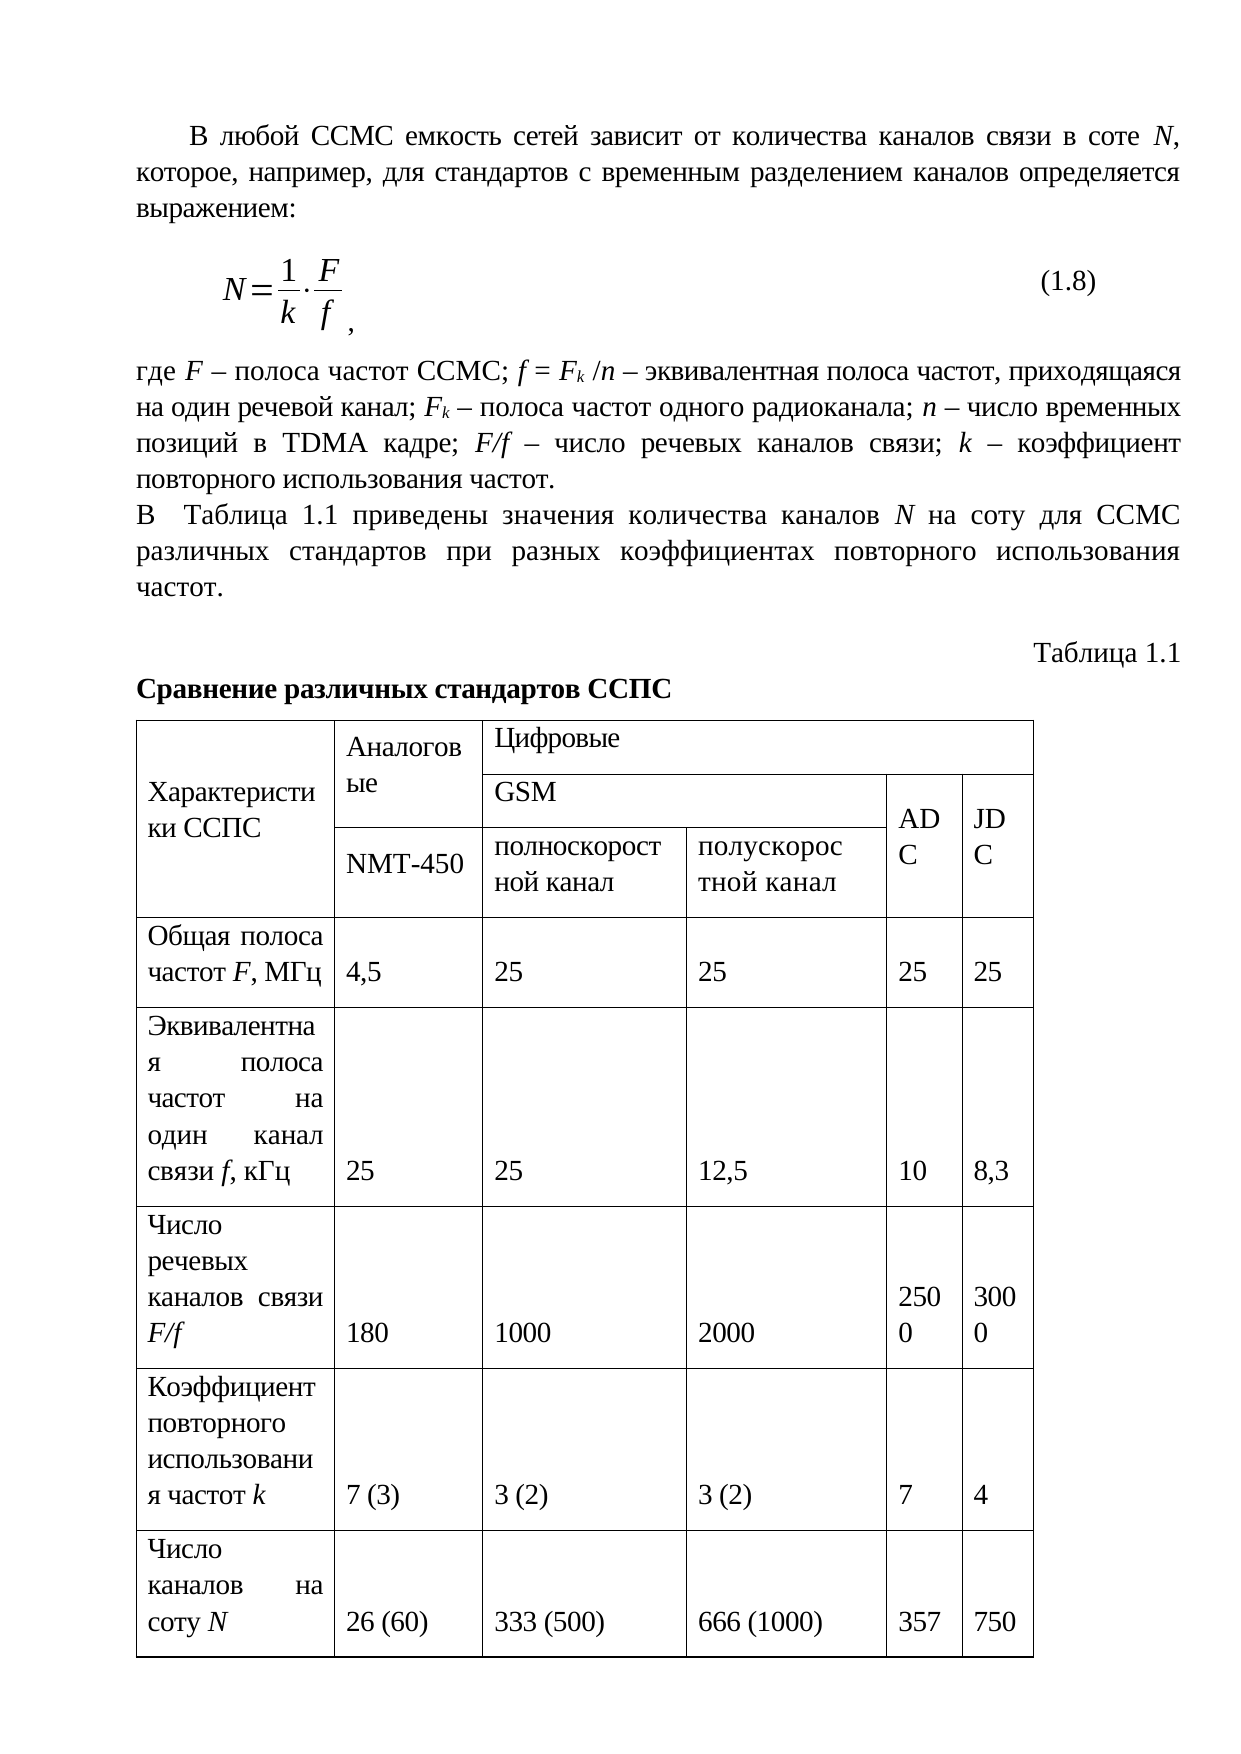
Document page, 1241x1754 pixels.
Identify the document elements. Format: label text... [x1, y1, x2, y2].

table_cell NMT-450 [335, 828, 482, 917]
table_cell 1000 [483, 1207, 686, 1368]
table_cell 25 [335, 1008, 482, 1206]
table_header Характеристики ССПС [137, 721, 334, 917]
table_cell Общая полоса частот F, МГц [137, 918, 334, 1007]
table_cell 25 [483, 1008, 686, 1206]
table_header Аналоговые [335, 721, 482, 827]
table_cell полускоростной канал [687, 828, 886, 917]
table_cell 7 [887, 1369, 962, 1530]
table_cell Эквивалентная полоса частот на один канал связи f, кГц [137, 1008, 334, 1206]
table_cell Число речевых каналов связи F/f [137, 1207, 334, 1368]
table_header Цифровые [483, 721, 1033, 773]
table_cell ADC [887, 775, 962, 917]
table_cell 666 (1000) [687, 1531, 886, 1656]
table_cell 7 (3) [335, 1369, 482, 1530]
table_cell Число каналов на соту N [137, 1531, 334, 1656]
table_cell 3000 [963, 1207, 1033, 1368]
table_cell 750 [963, 1531, 1033, 1656]
table_cell 25 [887, 918, 962, 1007]
table_cell 2500 [887, 1207, 962, 1368]
text В любой ССМС емкость сетей зависит от количества каналов связи в соте N, которое, например, для стандартов с временным разделением каналов определяется выражением: [136, 118, 1180, 224]
table_cell 4,5 [335, 918, 482, 1007]
table_cell 3 (2) [483, 1369, 686, 1530]
table_cell 26 (60) [335, 1531, 482, 1656]
table_cell 180 [335, 1207, 482, 1368]
table_cell Коэффициент повторного использования частот k [137, 1369, 334, 1530]
table_header , [210, 239, 969, 340]
table_header (1.8) [969, 239, 1107, 340]
text В Таблица 1.1 приведены значения количества каналов N на соту для ССМС различных стандартов при разных коэффициентах повторного использования частот. [136, 497, 1181, 603]
table_cell JDC [963, 775, 1033, 917]
table_cell 3 (2) [687, 1369, 886, 1530]
table_cell 25 [963, 918, 1033, 1007]
table_cell 333 (500) [483, 1531, 686, 1656]
table_cell 357 [887, 1531, 962, 1656]
table_cell 4 [963, 1369, 1033, 1530]
table_cell полноскоростной канал [483, 828, 686, 917]
table_cell 10 [887, 1008, 962, 1206]
table_cell 25 [687, 918, 886, 1007]
list Таблица 1.1 [211, 635, 1181, 668]
table_cell 2000 [687, 1207, 886, 1368]
text где F – полоса частот ССМС; f = Fk /n – эквивалентная полоса частот, приходящаяся на один речевой канал; Fk – полоса частот одного радиоканала; n – число временных позиций в ТDМА кадре; F/f – число речевых каналов связи; k – коэффициент повторного использования частот. [136, 353, 1181, 494]
text Сравнение различных стандартов ССПС [136, 671, 1181, 704]
table_cell GSM [483, 775, 886, 827]
table_cell 12,5 [687, 1008, 886, 1206]
table_cell 25 [483, 918, 686, 1007]
table_cell 8,3 [963, 1008, 1033, 1206]
